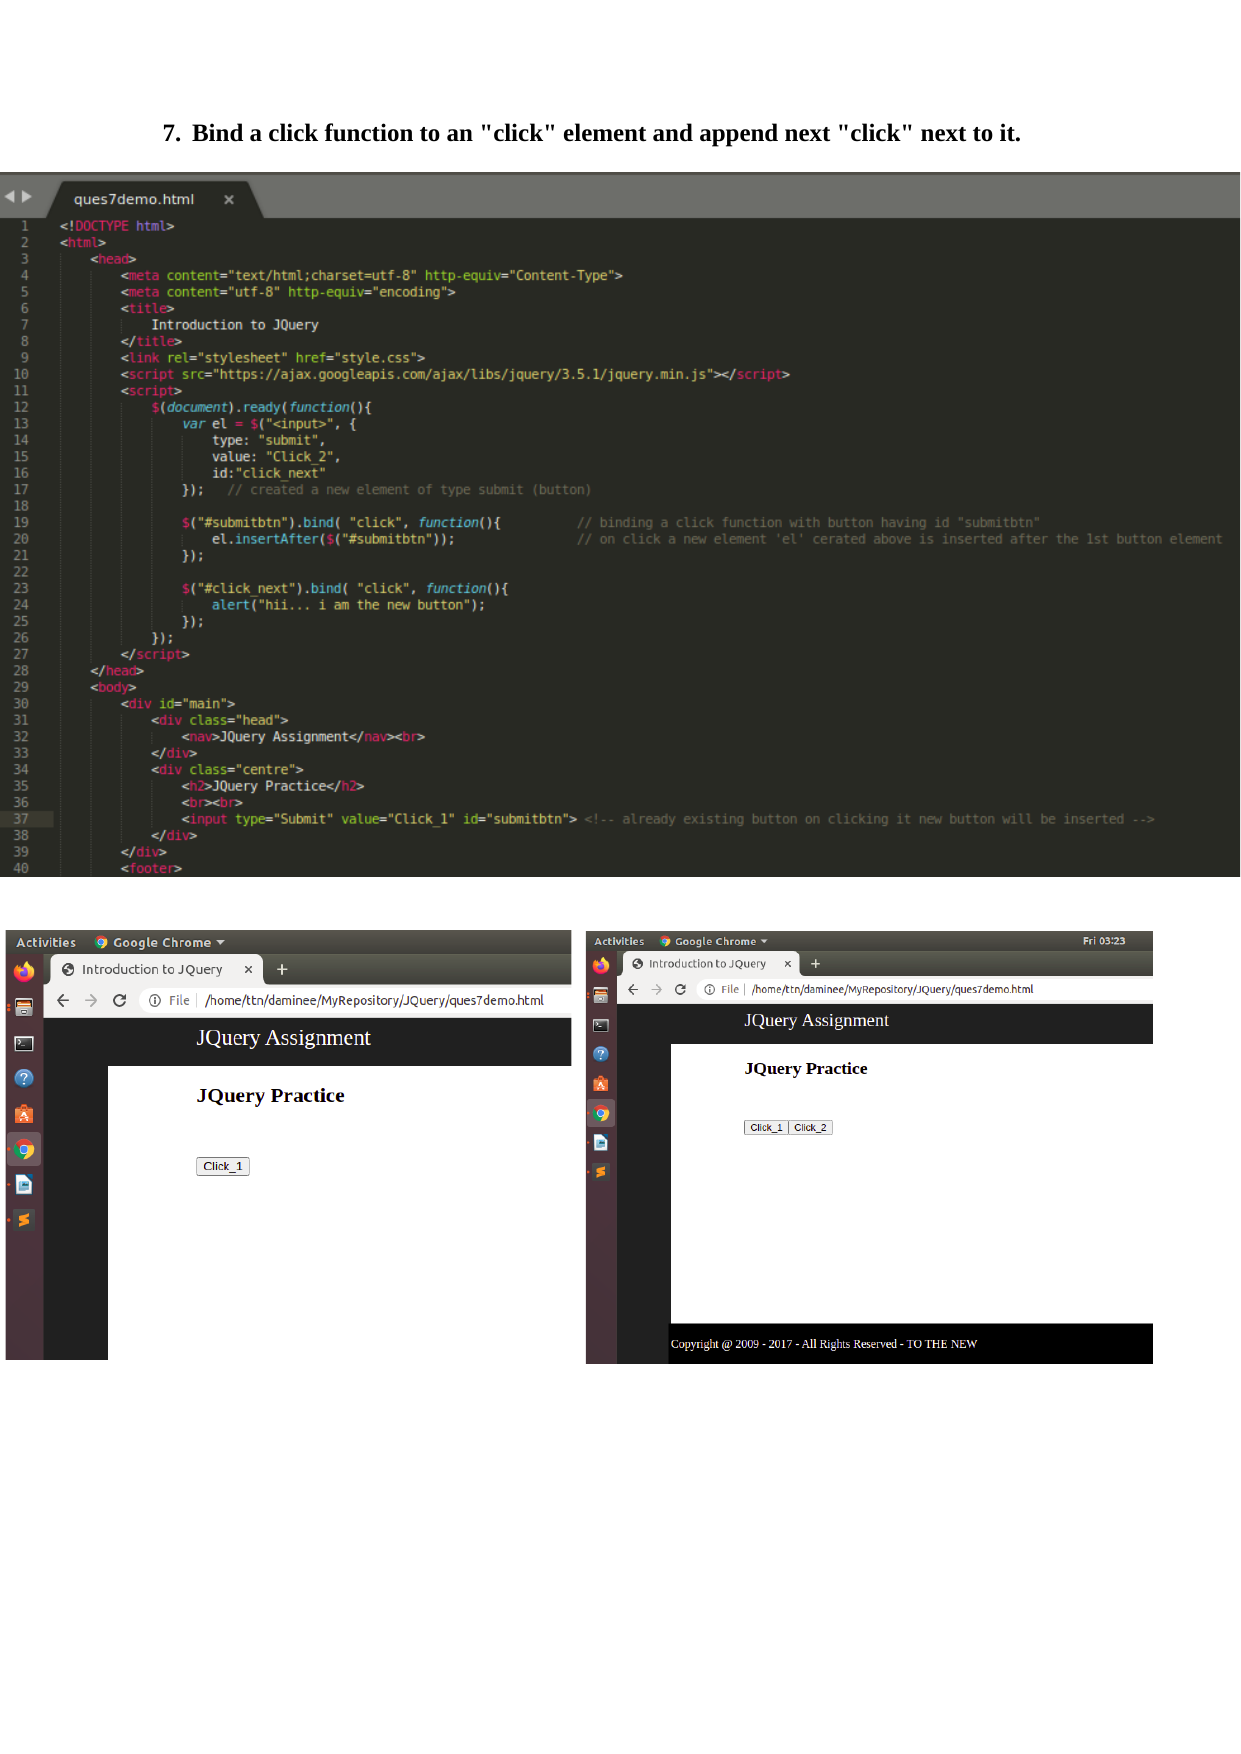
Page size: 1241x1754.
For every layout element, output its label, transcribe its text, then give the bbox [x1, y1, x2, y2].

picture [0, 172, 1241, 877]
list Bind a click function to an "click" element and append next "click" next to it. [162, 118, 1122, 147]
